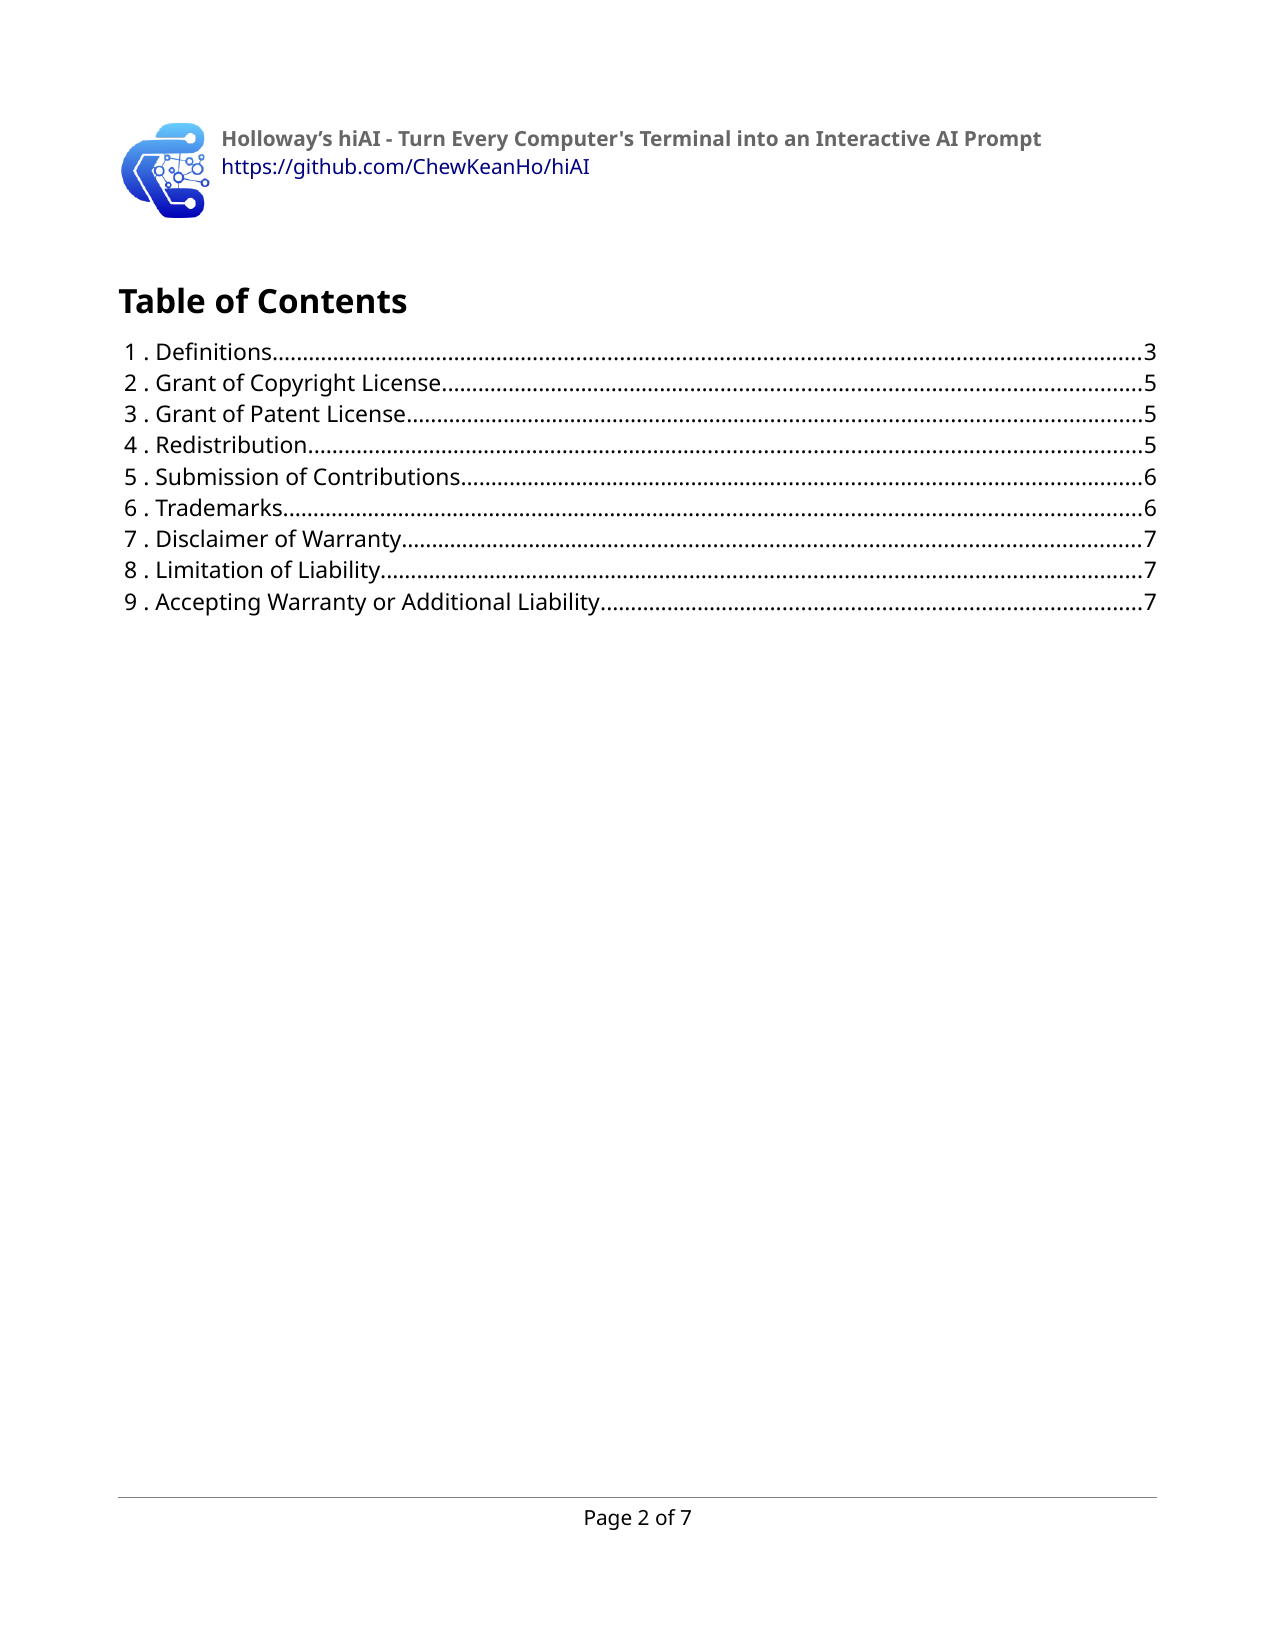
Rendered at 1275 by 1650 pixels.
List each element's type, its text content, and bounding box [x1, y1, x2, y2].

subtitle Table of Contents [118, 278, 1157, 323]
text 2 . Grant of Copyright License 5 [118, 367, 1157, 398]
text 1 . Definitions 3 [118, 336, 1157, 367]
text 3 . Grant of Patent License 5 [118, 398, 1157, 429]
text 7 . Disclaimer of Warranty 7 [118, 523, 1157, 554]
text 6 . Trademarks 6 [118, 492, 1157, 523]
text 9 . Accepting Warranty or Additional Liability 7 [118, 586, 1157, 617]
text 5 . Submission of Contributions 6 [118, 461, 1157, 492]
picture [118, 123, 212, 218]
text 4 . Redistribution 5 [118, 429, 1157, 461]
text 8 . Limitation of Liability 7 [118, 554, 1157, 586]
